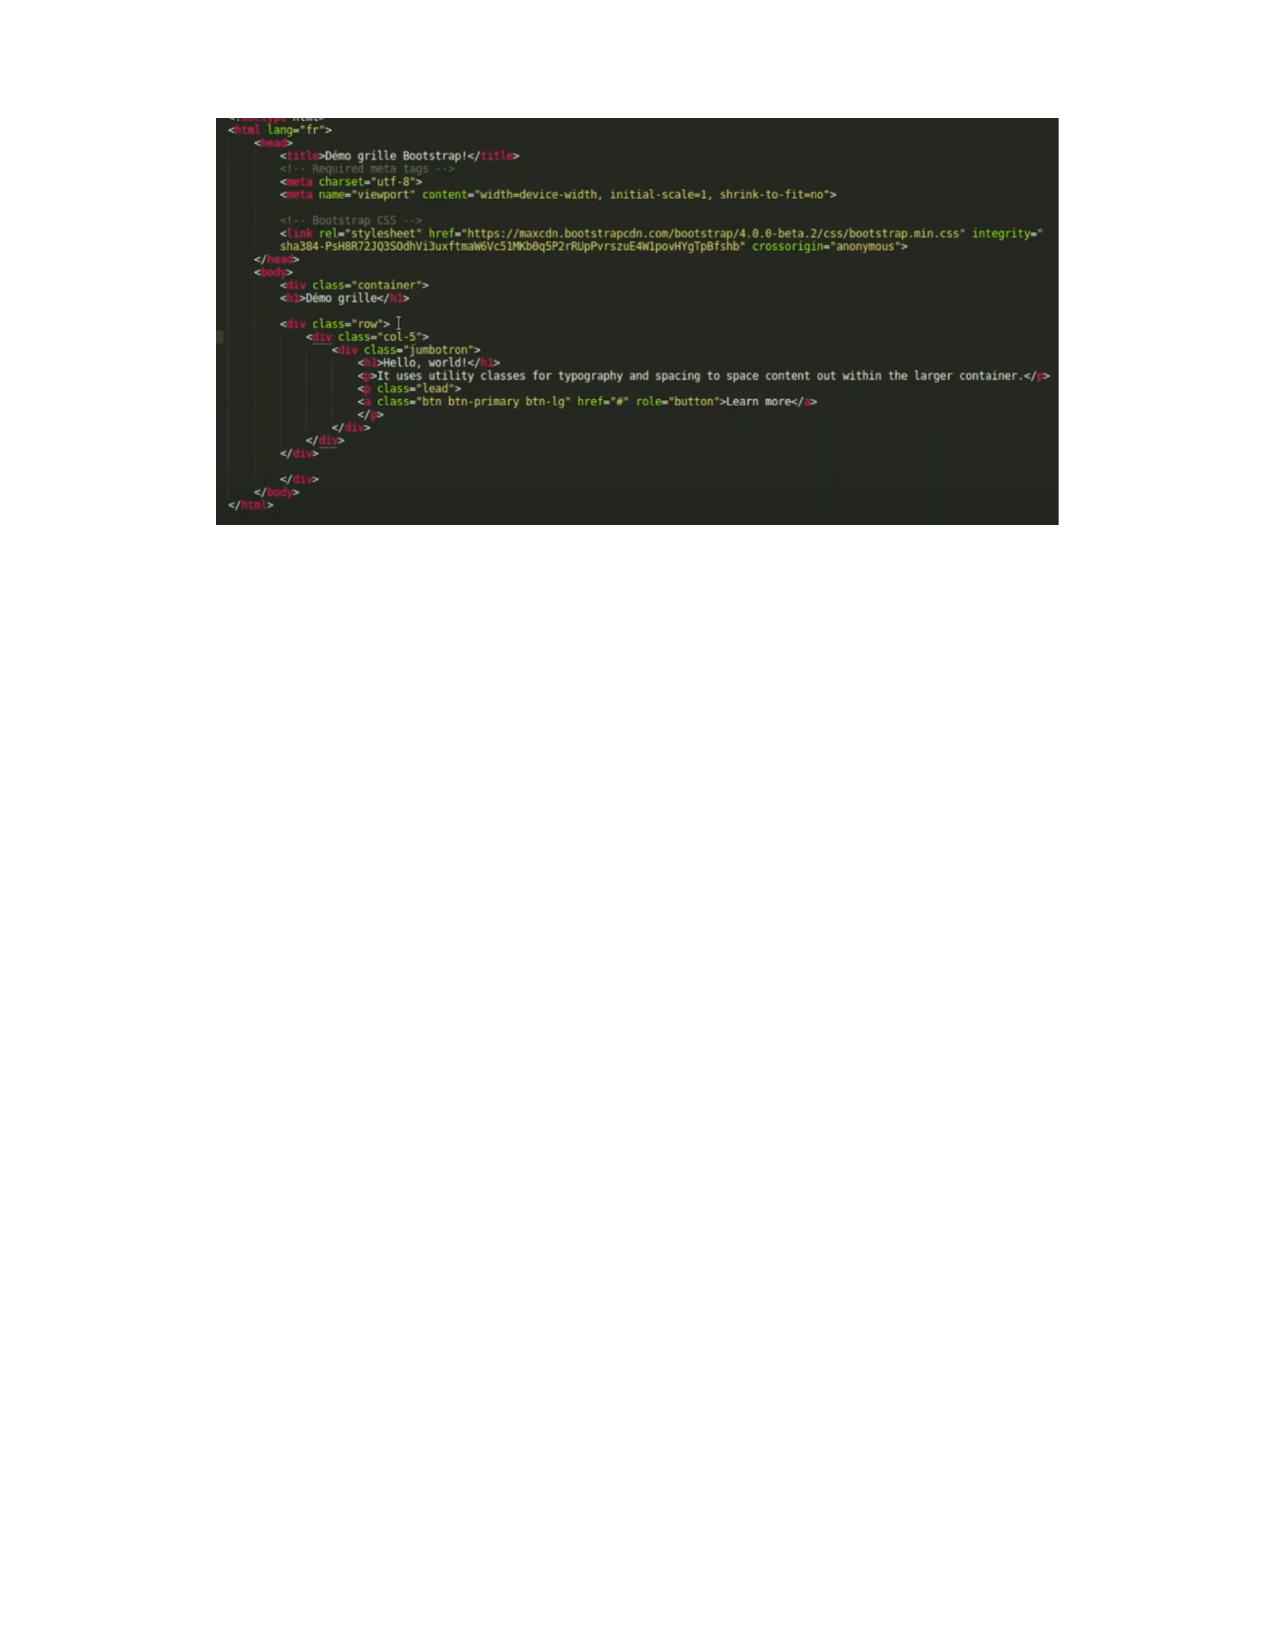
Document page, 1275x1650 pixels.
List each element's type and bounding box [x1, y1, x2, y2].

picture [216, 118, 1059, 525]
